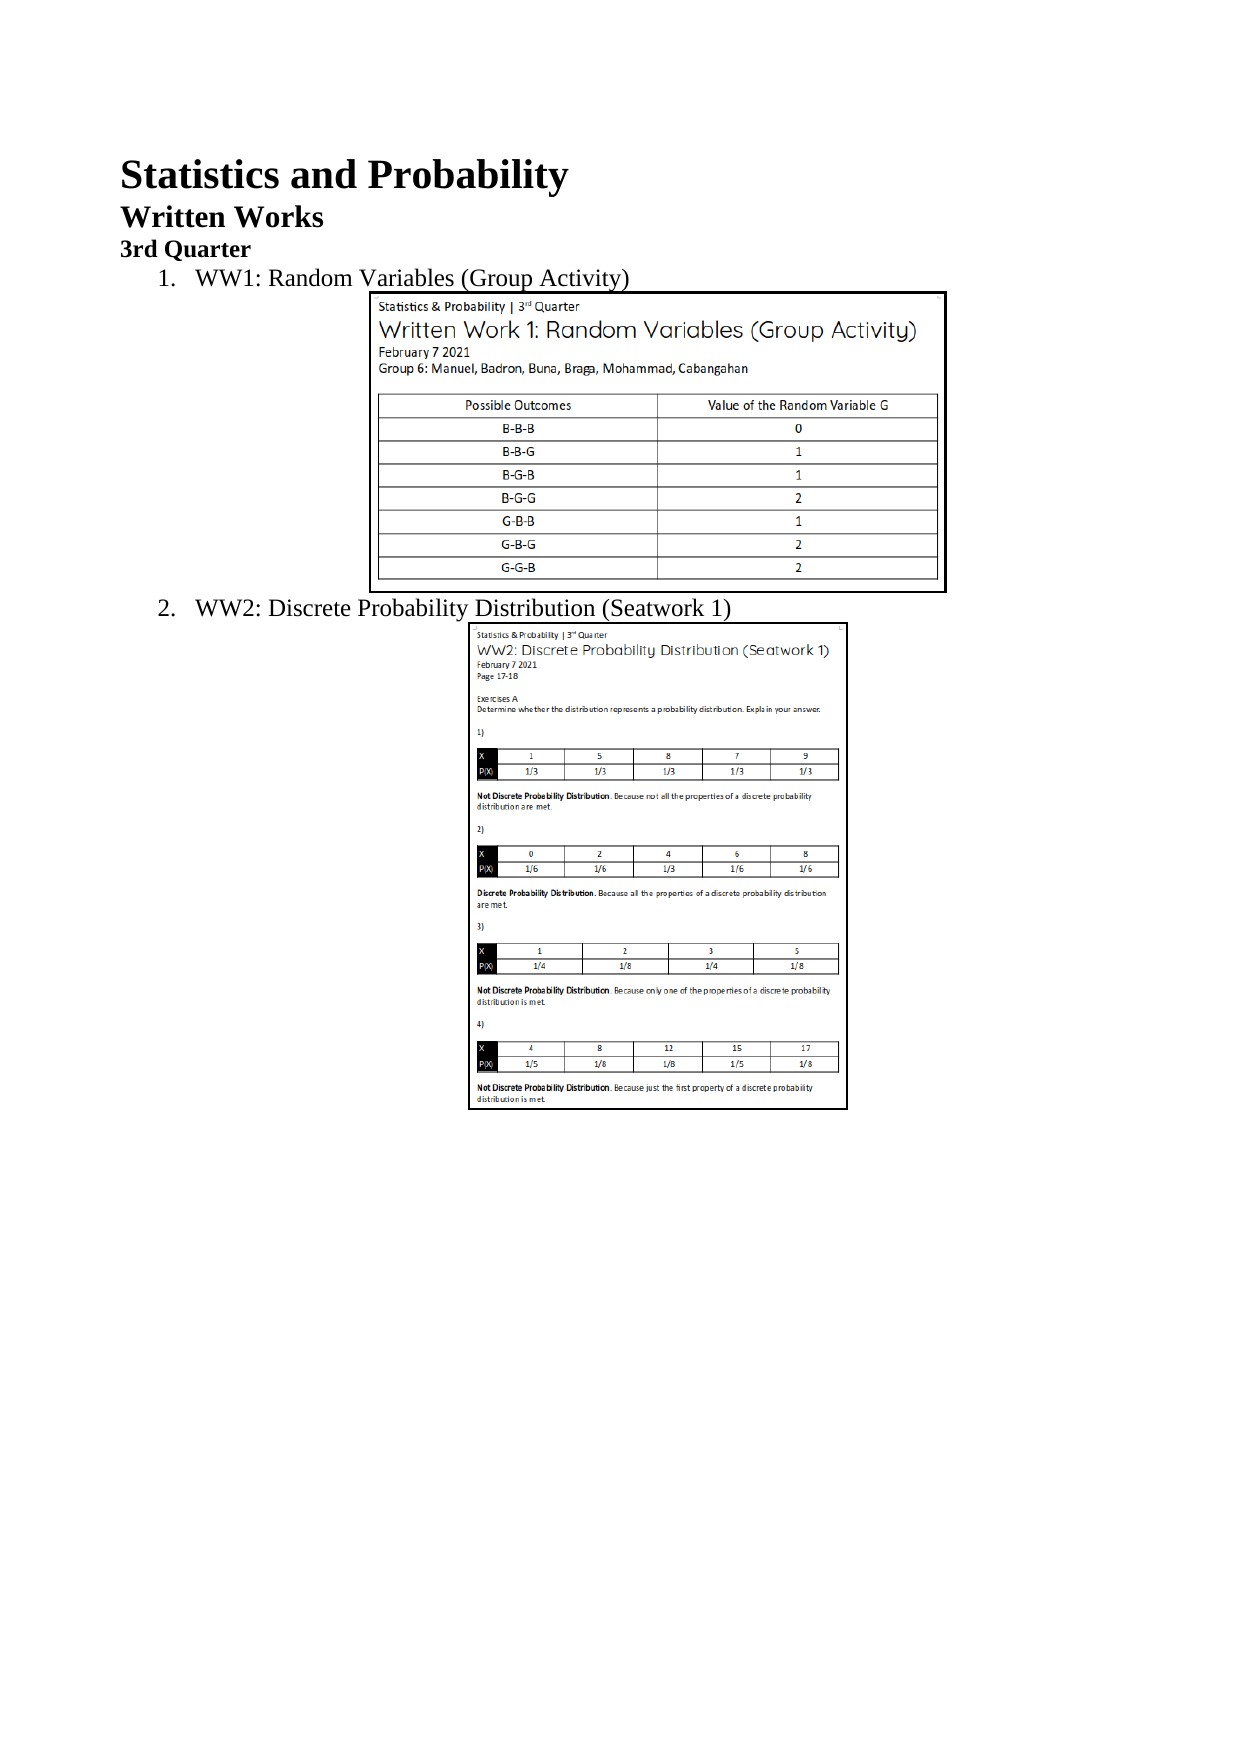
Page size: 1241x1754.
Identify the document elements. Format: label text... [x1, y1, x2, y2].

picture [373, 296, 942, 589]
text 3rd Quarter [120, 234, 1120, 263]
list WW2: Discrete Probability Distribution (Seatwork 1) [157, 593, 1120, 622]
list WW1: Random Variables (Group Activity) [157, 263, 1120, 291]
text Written Works [120, 198, 1120, 234]
text Statistics and Probability [120, 150, 1120, 198]
picture [472, 626, 843, 1106]
